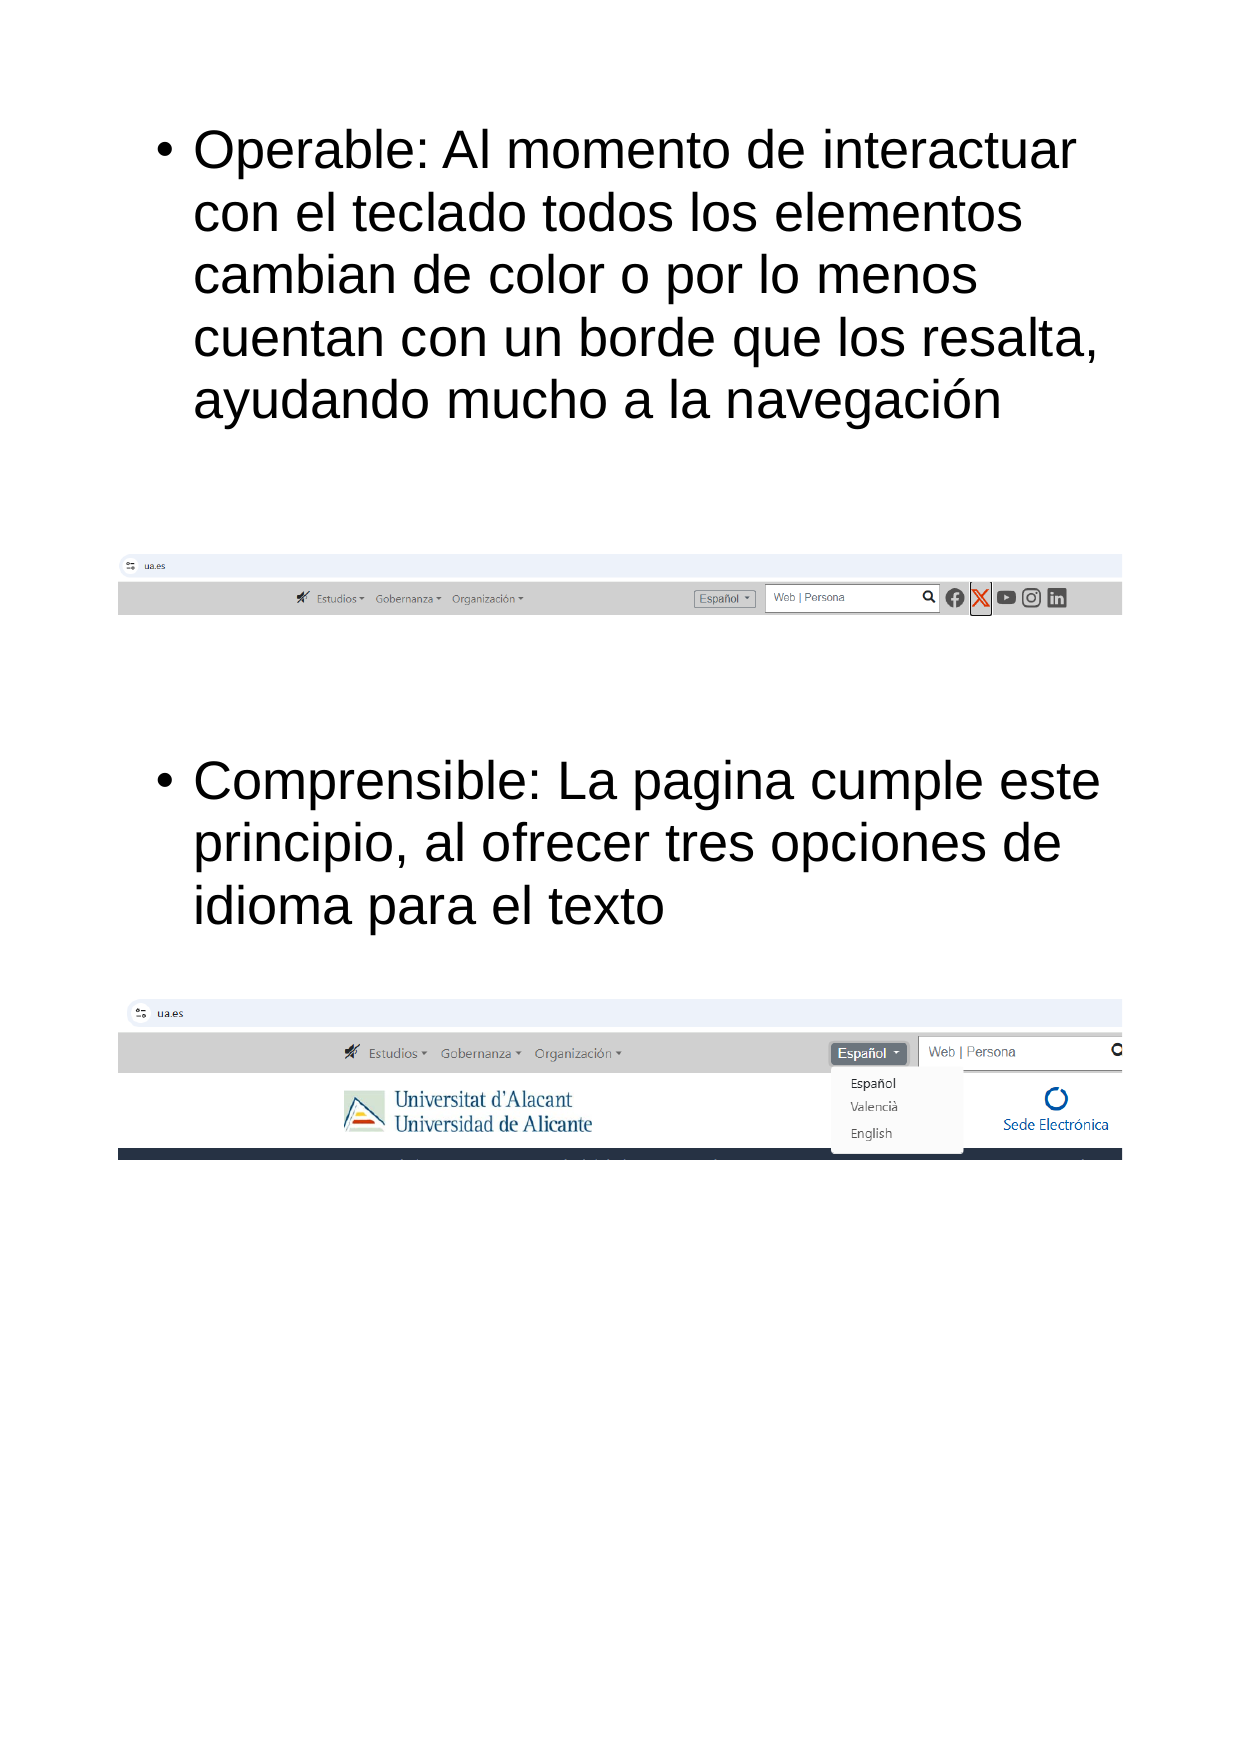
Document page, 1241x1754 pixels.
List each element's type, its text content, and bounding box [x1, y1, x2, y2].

list Comprensible: La pagina cumple este principio, al ofrecer tres opciones de idioma para el texto [156, 748, 1122, 936]
picture [118, 554, 1123, 624]
picture [118, 997, 1123, 1160]
list Operable: Al momento de interactuar con el teclado todos los elementos cambian de color o por lo menos cuentan con un borde que los resalta, ayudando mucho a la navegación [156, 118, 1122, 430]
